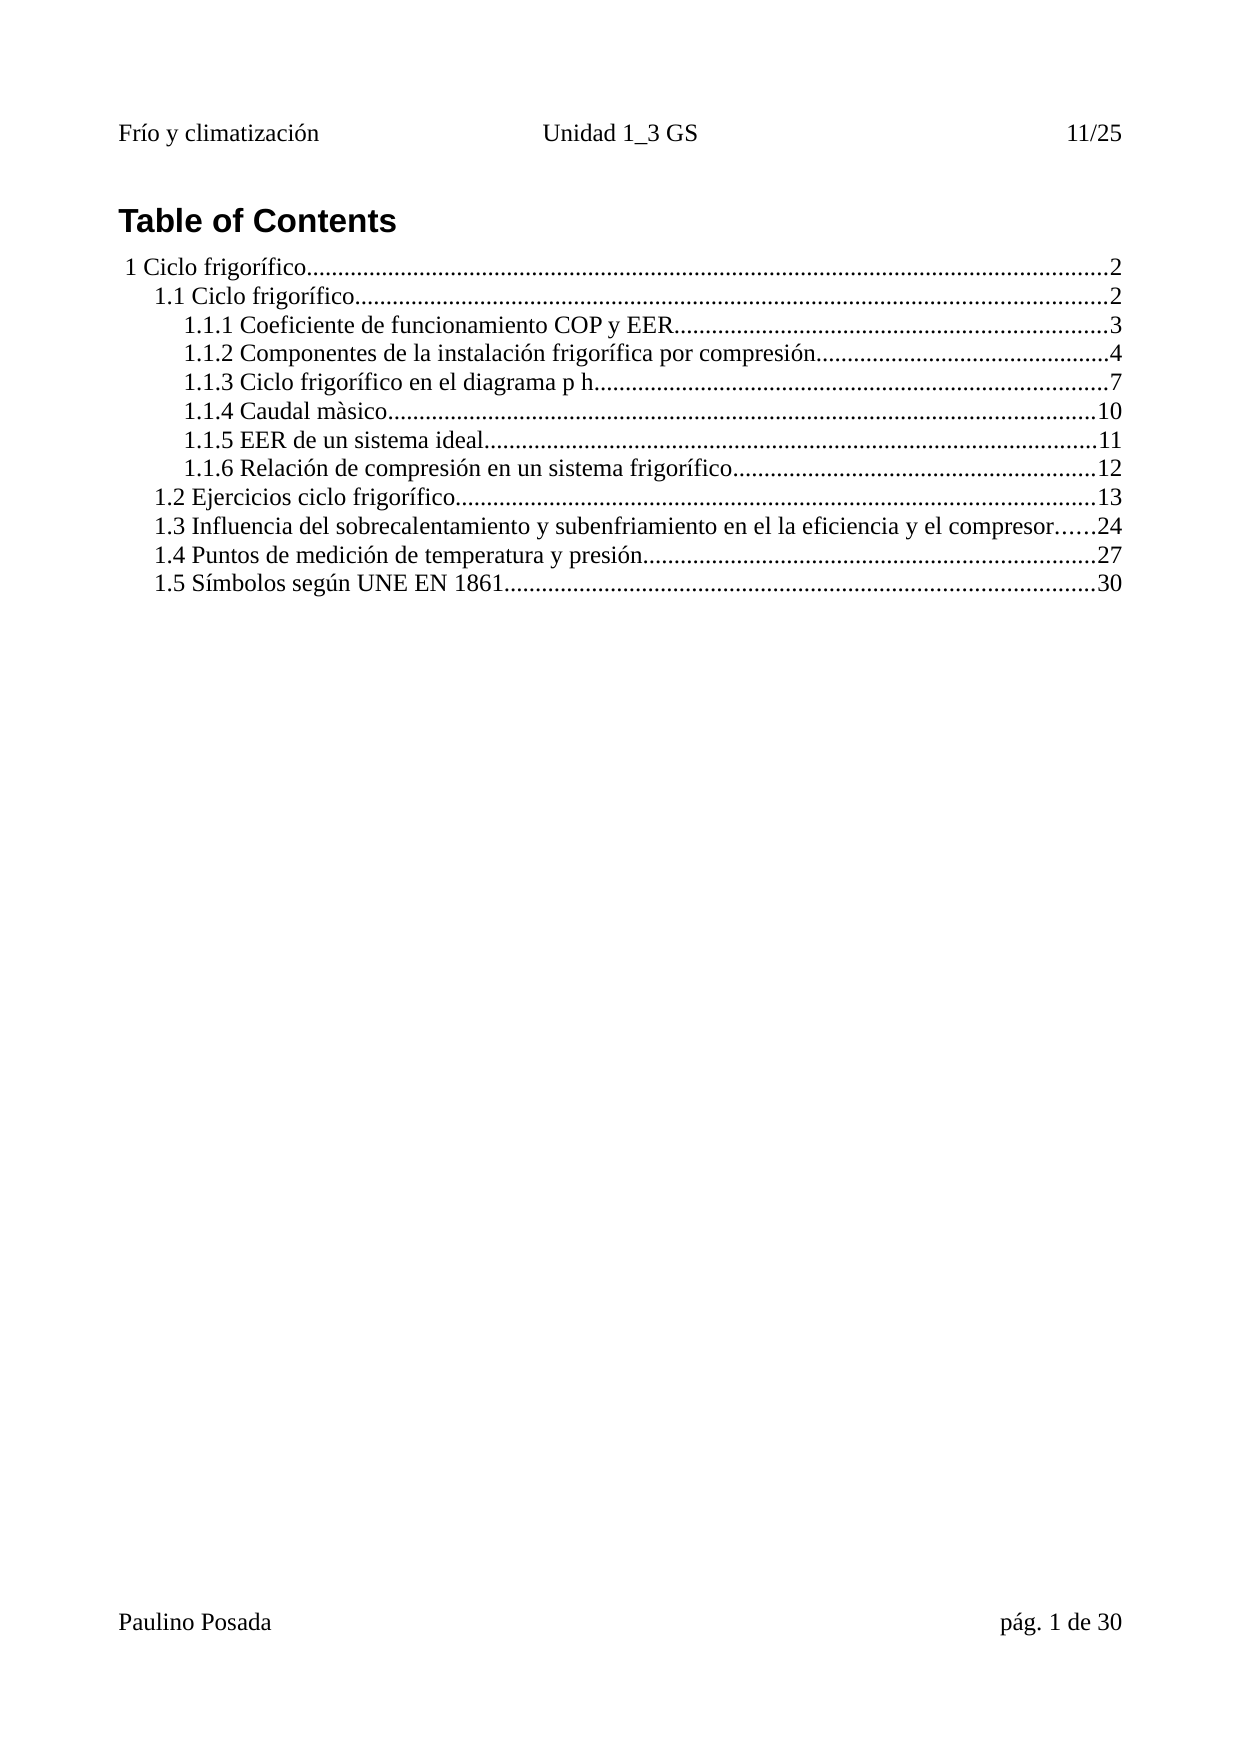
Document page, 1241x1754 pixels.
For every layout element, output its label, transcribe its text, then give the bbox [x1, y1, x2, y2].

text 1.1.4 Caudal màsico 10 [177, 396, 1122, 425]
text 1.2 Ejercicios ciclo frigorífico 13 [148, 482, 1122, 511]
text 1.1 Ciclo frigorífico 2 [148, 281, 1122, 310]
text 1.1.5 EER de un sistema ideal 11 [177, 425, 1122, 453]
text 1.3 Influencia del sobrecalentamiento y subenfriamiento en el la eficiencia y el compresor 24 [148, 511, 1122, 540]
text 1.4 Puntos de medición de temperatura y presión 27 [148, 540, 1122, 568]
text 1.1.6 Relación de compresión en un sistema frigorífico 12 [177, 453, 1122, 482]
text 1.1.3 Ciclo frigorífico en el diagrama p h 7 [177, 367, 1122, 396]
text 1 Ciclo frigorífico 2 [118, 252, 1122, 281]
text 1.1.1 Coeficiente de funcionamiento COP y EER 3 [177, 310, 1122, 338]
text 1.5 Símbolos según UNE EN 1861 30 [148, 568, 1122, 597]
text 1.1.2 Componentes de la instalación frigorífica por compresión 4 [177, 338, 1122, 367]
subtitle Table of Contents [118, 201, 1122, 240]
